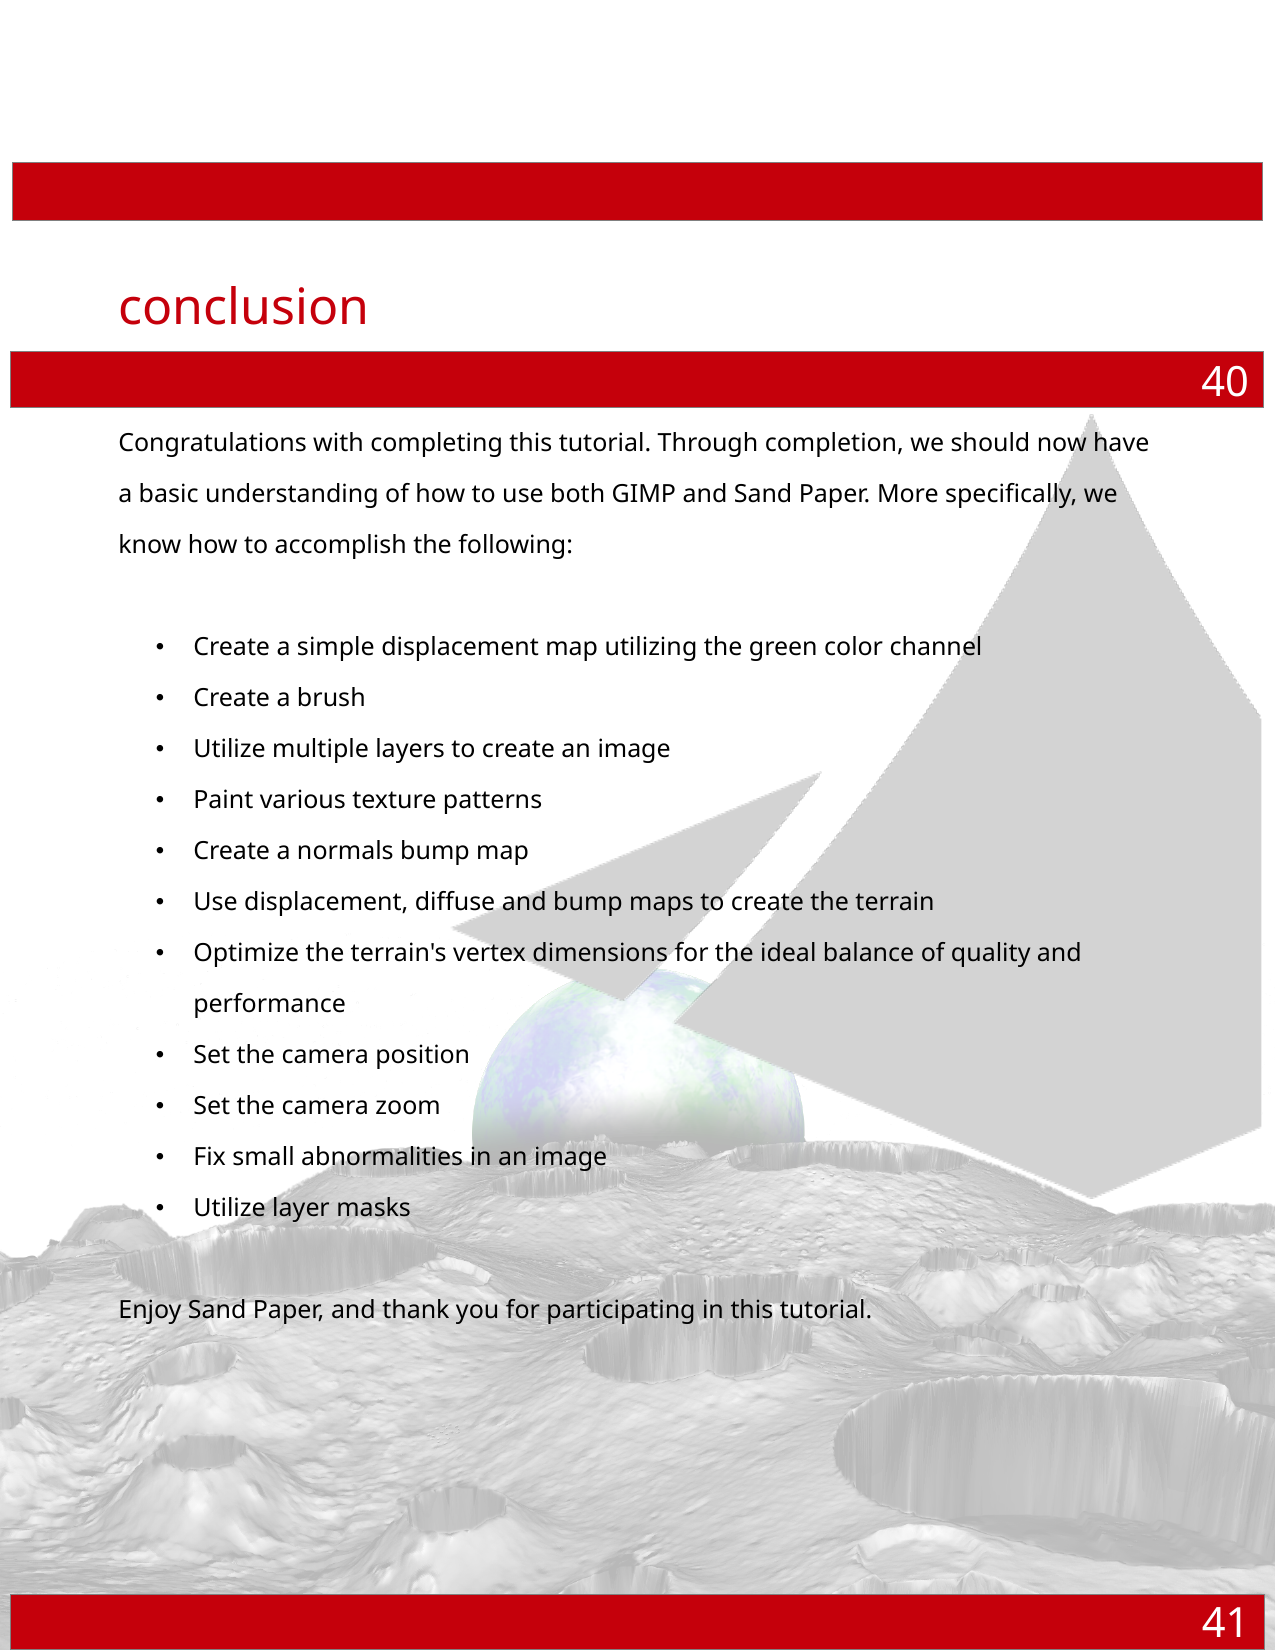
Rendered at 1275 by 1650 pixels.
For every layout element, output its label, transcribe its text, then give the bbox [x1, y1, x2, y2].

text Congratulations with completing this tutorial. Through completion, we should now have a basic understanding of how to use both GIMP and Sand Paper. More specifically, we know how to accomplish the following: [118, 424, 428, 561]
list Create a normals bump map [156, 833, 428, 867]
text conclusion [118, 271, 1157, 339]
list Create a brush [156, 680, 428, 714]
list now look similar to Figure 24. If it does not, feel free to undo and [428, 408, 1262, 1219]
list Use displacement, diffuse and bump maps to create the terrain [156, 884, 428, 918]
list Utilize multiple layers to create an image [156, 731, 428, 765]
list Create a simple displacement map utilizing the green color channel [156, 629, 428, 663]
list Paint various texture patterns [156, 782, 428, 816]
